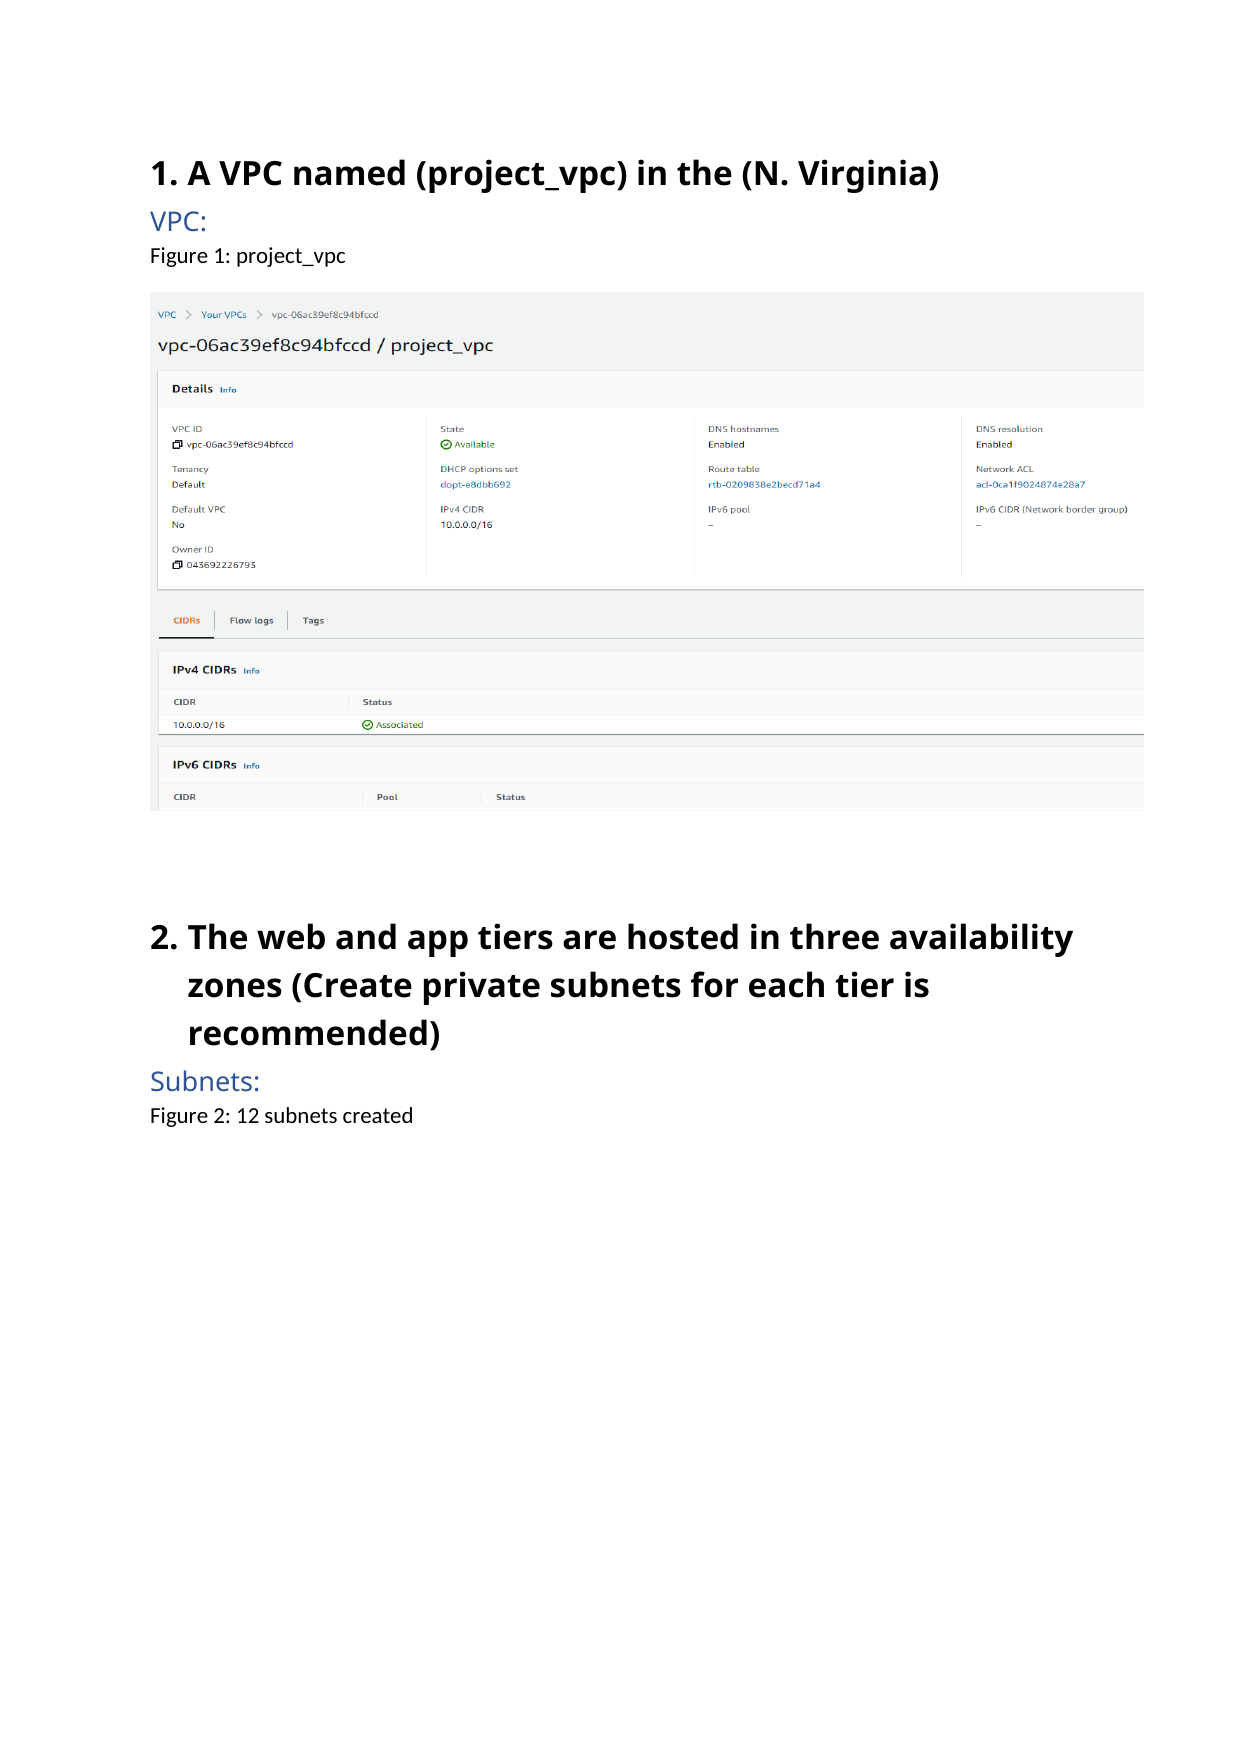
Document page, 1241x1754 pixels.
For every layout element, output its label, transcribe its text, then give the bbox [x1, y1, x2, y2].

subtitle VPC: [150, 202, 1090, 239]
text Figure 2: 12 subnets created [150, 1101, 1090, 1129]
text Figure 1: project_vpc [150, 241, 1090, 269]
subtitle The web and app tiers are hosted in three availability zones (Create private subnets for each tier is recommended) [150, 913, 1090, 1055]
subtitle Subnets: [150, 1062, 1090, 1099]
subtitle A VPC named (project_vpc) in the (N. Virginia) [150, 150, 1090, 195]
